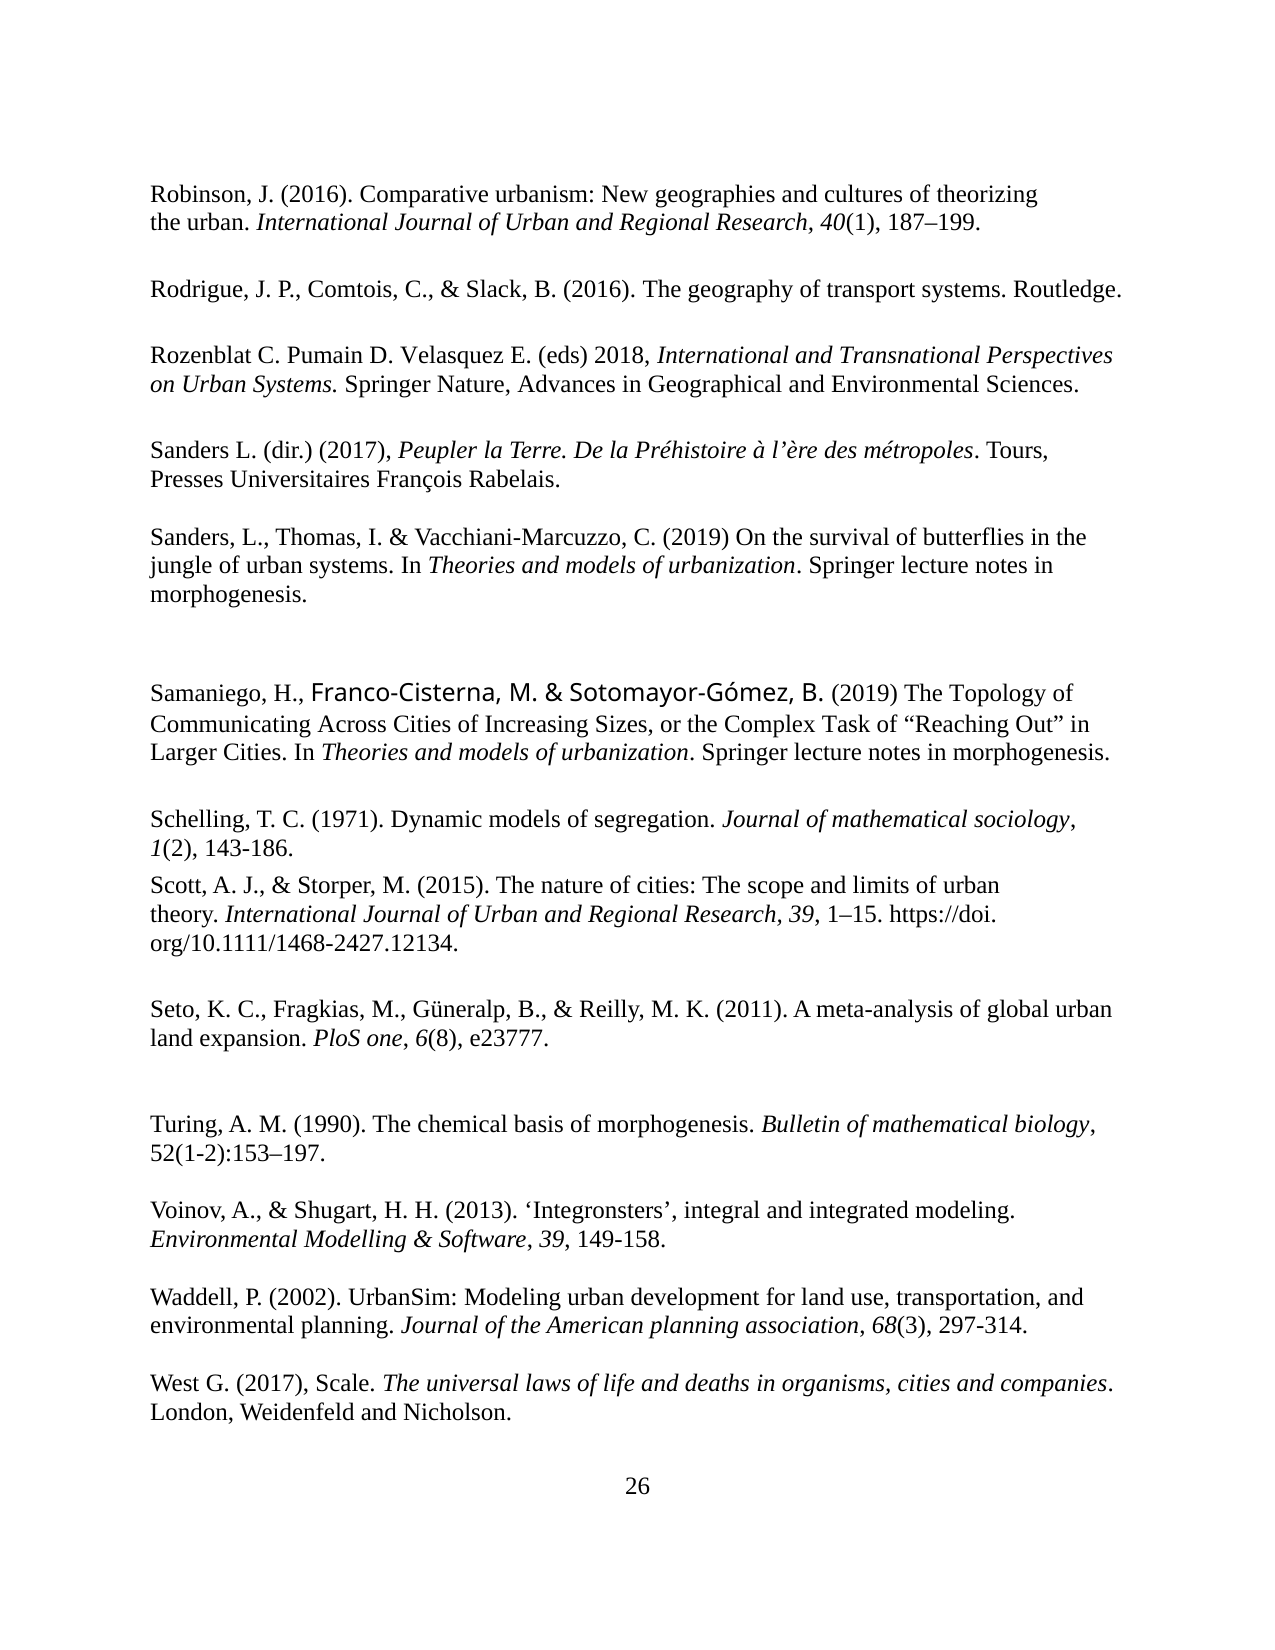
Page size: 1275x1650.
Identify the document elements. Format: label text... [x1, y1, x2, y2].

text Schelling, T. C. (1971). Dynamic models of segregation. Journal of mathematical sociology, 1(2), 143-186. [150, 804, 1125, 861]
text Scott, A. J., & Storper, M. (2015). The nature of cities: The scope and limits of urban [150, 870, 1125, 899]
text Robinson, J. (2016). Comparative urbanism: New geographies and cultures of theorizing [150, 179, 1125, 207]
text West G. (2017), Scale. The universal laws of life and deaths in organisms, cities and companies. London, Weidenfeld and Nicholson. [150, 1368, 1125, 1426]
text org/10.1111/1468-2427.12134. [150, 928, 1125, 957]
text Waddell, P. (2002). UrbanSim: Modeling urban development for land use, transportation, and environmental planning. Journal of the American planning association, 68(3), 297-314. [150, 1282, 1125, 1339]
text Sanders L. (dir.) (2017), Peupler la Terre. De la Préhistoire à l’ère des métropoles. Tours, Presses Universitaires François Rabelais. [150, 436, 1125, 493]
text Rodrigue, J. P., Comtois, C., & Slack, B. (2016). The geography of transport systems. Routledge. [150, 274, 1125, 303]
text Sanders, L., Thomas, I. & Vacchiani-Marcuzzo, C. (2019) On the survival of butterflies in the jungle of urban systems. In Theories and models of urbanization. Springer lecture notes in morphogenesis. [150, 522, 1125, 608]
text theory. International Journal of Urban and Regional Research, 39, 1–15. https://doi. [150, 899, 1125, 928]
text Voinov, A., & Shugart, H. H. (2013). ‘Integronsters’, integral and integrated modeling. Environmental Modelling & Software, 39, 149-158. [150, 1196, 1125, 1253]
text Samaniego, H., Franco-Cisterna, M. & Sotomayor-Gómez, B. (2019) The Topology of Communicating Across Cities of Increasing Sizes, or the Complex Task of “Reaching Out” in Larger Cities. In Theories and models of urbanization. Springer lecture notes in morphogenesis. [150, 674, 1125, 766]
text Turing, A. M. (1990). The chemical basis of morphogenesis. Bulletin of mathematical biology, 52(1-2):153–197. [150, 1109, 1125, 1167]
text the urban. International Journal of Urban and Regional Research, 40(1), 187–199. [150, 207, 1125, 236]
text Seto, K. C., Fragkias, M., Güneralp, B., & Reilly, M. K. (2011). A meta-analysis of global urban land expansion. PloS one, 6(8), e23777. [150, 994, 1125, 1052]
text Rozenblat C. Pumain D. Velasquez E. (eds) 2018, International and Transnational Perspectives on Urban Systems. Springer Nature, Advances in Geographical and Environmental Sciences. [150, 340, 1125, 398]
